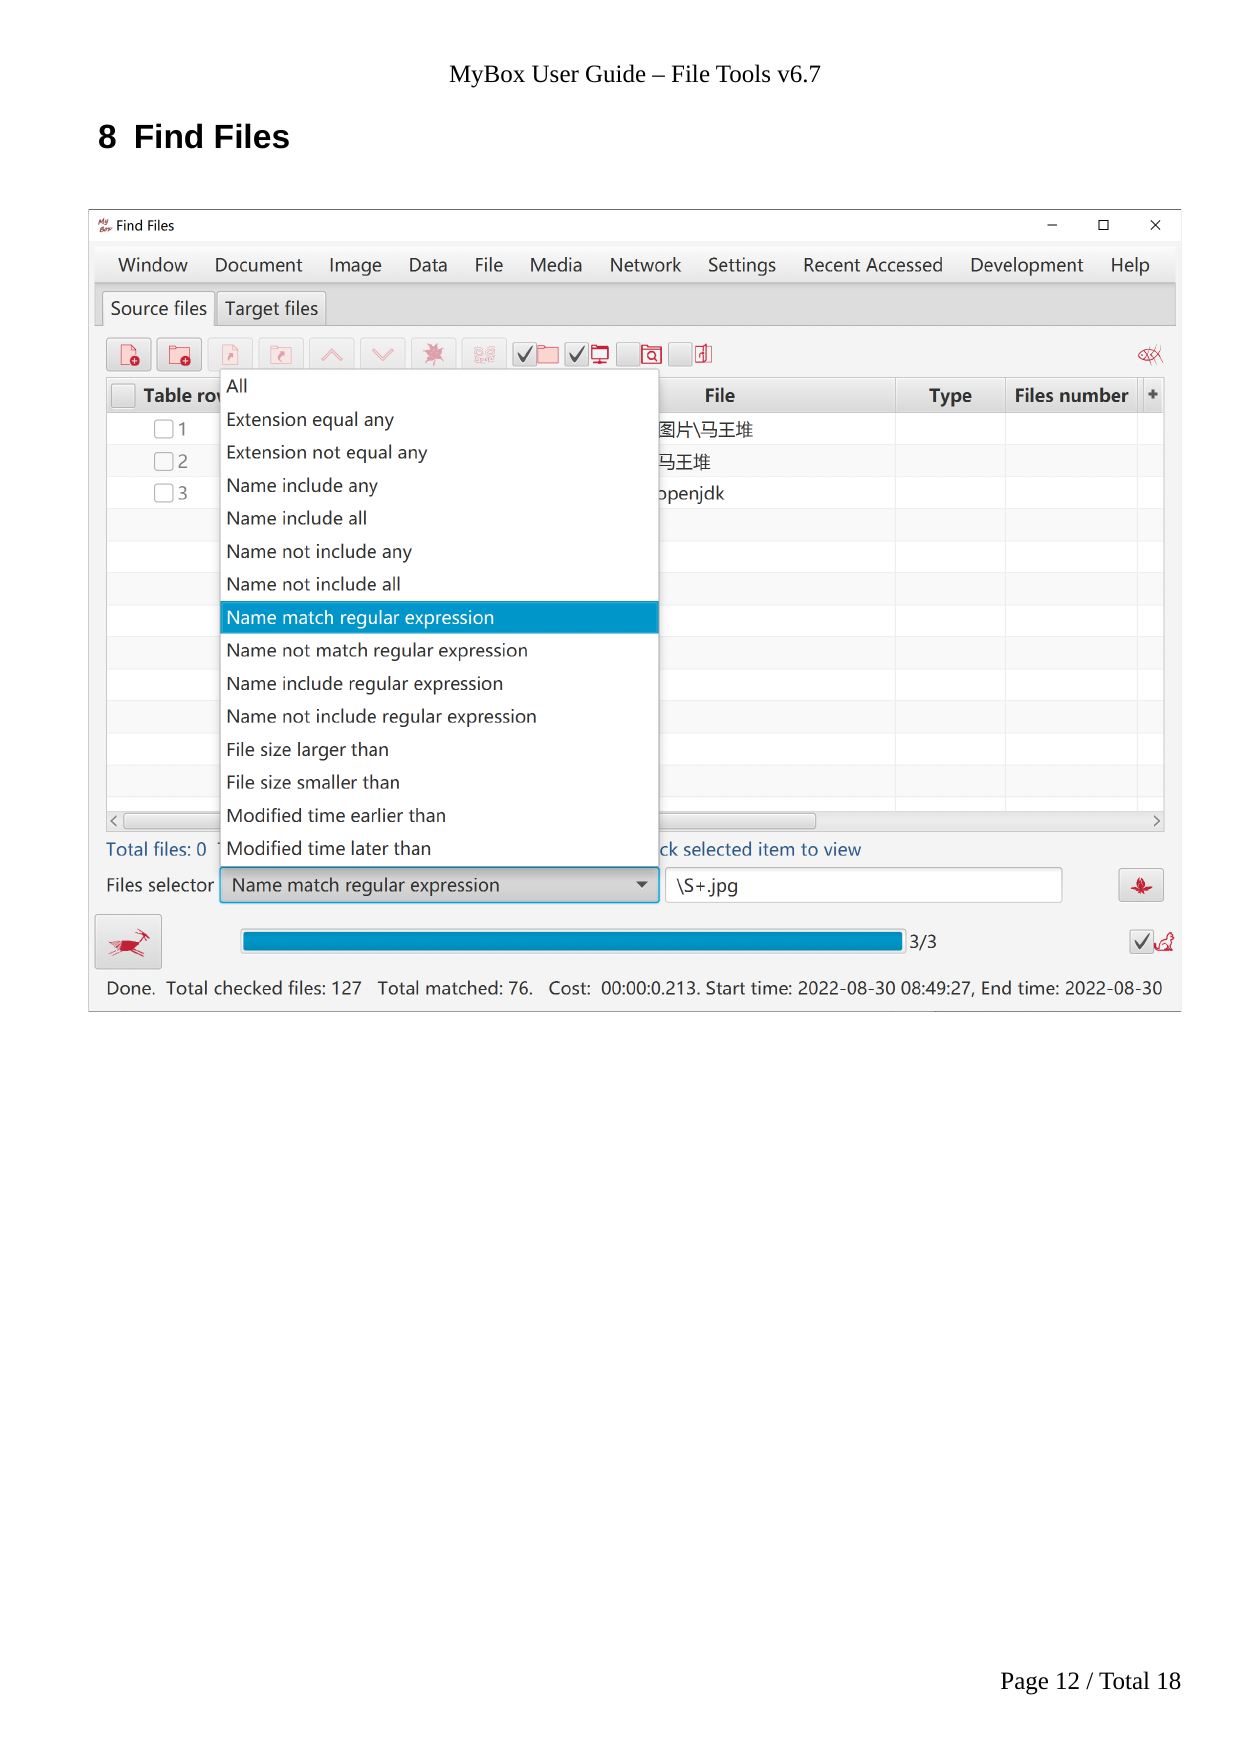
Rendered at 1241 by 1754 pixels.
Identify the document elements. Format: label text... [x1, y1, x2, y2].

subtitle Find Files [88, 117, 1181, 156]
picture [88, 209, 1182, 1012]
